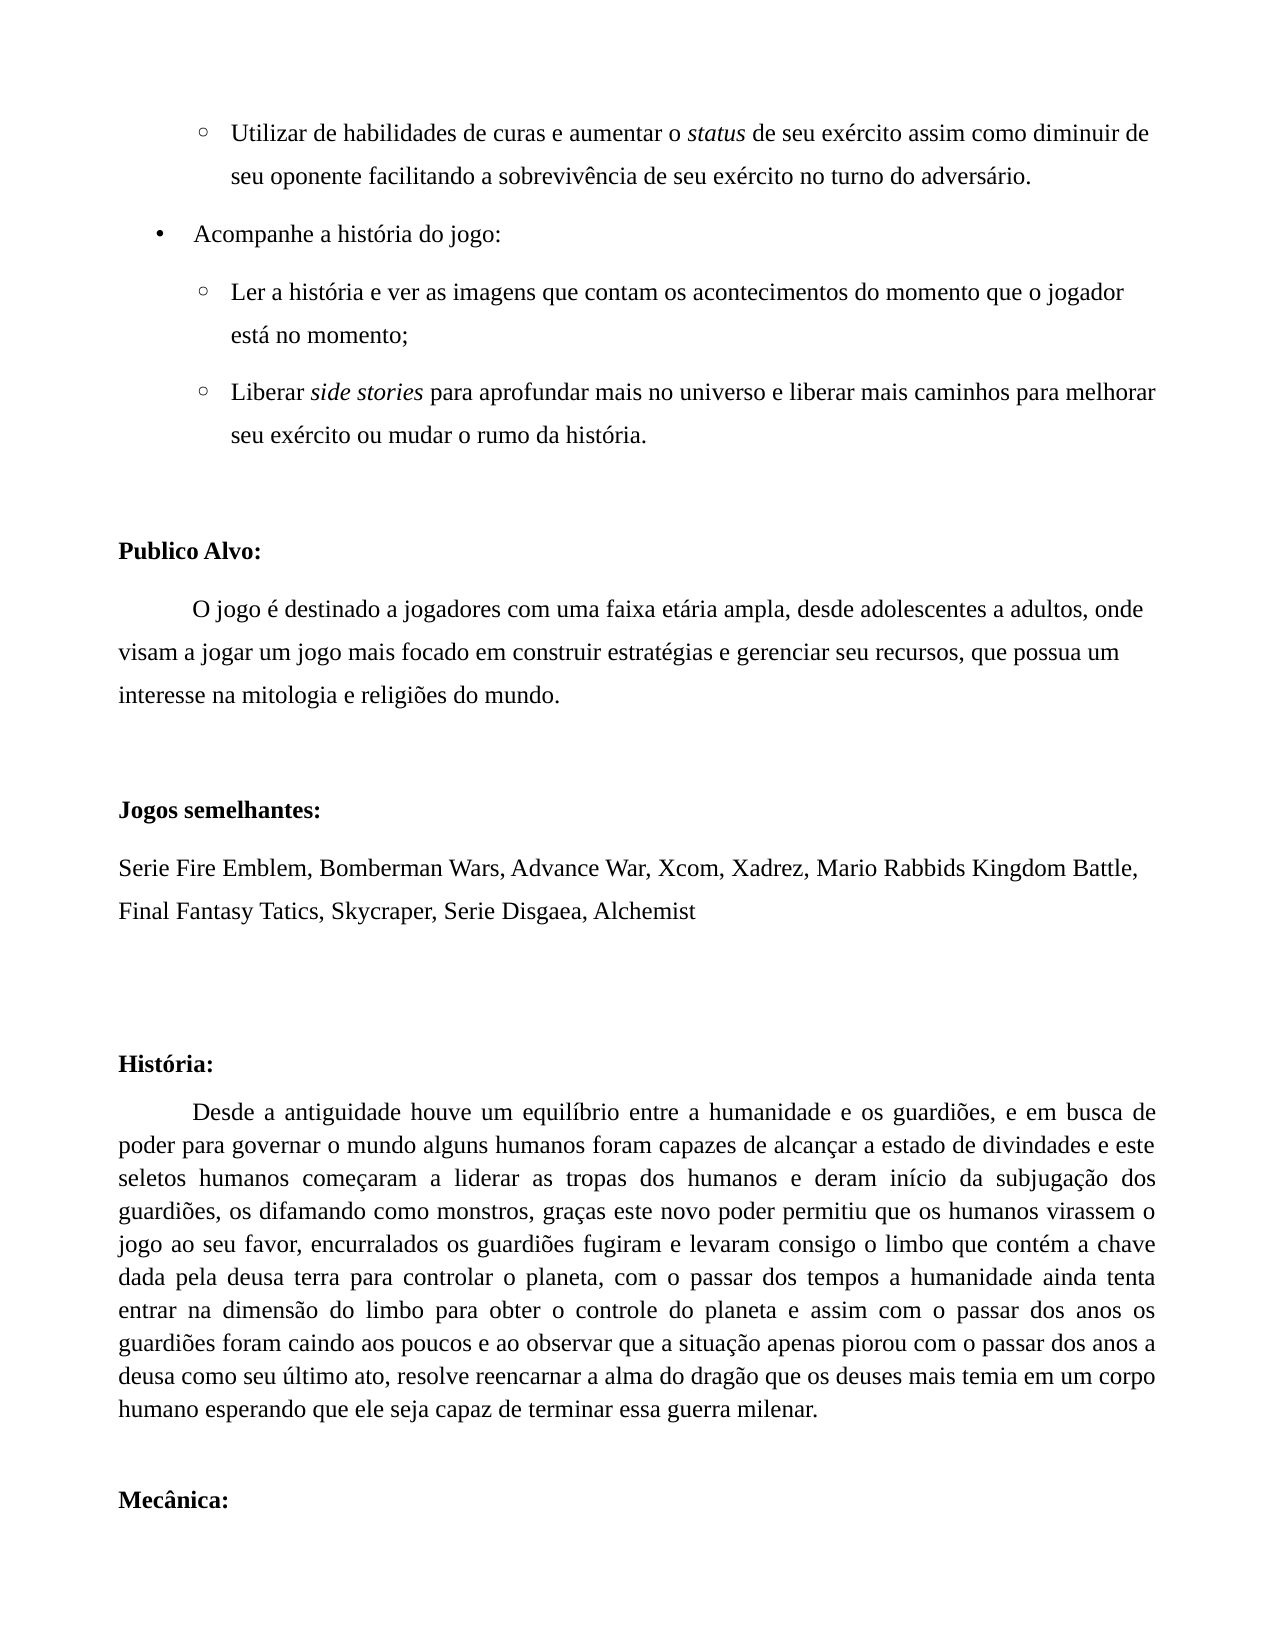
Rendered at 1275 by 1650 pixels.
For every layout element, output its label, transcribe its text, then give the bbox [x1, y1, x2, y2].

list Ler a história e ver as imagens que contam os acontecimentos do momento que o jogador está no momento; [193, 277, 1157, 348]
text Desde a antiguidade houve um equilíbrio entre a humanidade e os guardiões, e em busca de poder para governar o mundo alguns humanos foram capazes de alcançar a estado de divindades e este seletos humanos começaram a liderar as tropas dos humanos e deram início da subjugação dos guardiões, os difamando como monstros, graças este novo poder permitiu que os humanos virassem o jogo ao seu favor, encurralados os guardiões fugiram e levaram consigo o limbo que contém a chave dada pela deusa terra para controlar o planeta, com o passar dos tempos a humanidade ainda tenta entrar na dimensão do limbo para obter o controle do planeta e assim com o passar dos anos os guardiões foram caindo aos poucos e ao observar que a situação apenas piorou com o passar dos anos a deusa como seu último ato, resolve reencarnar a alma do dragão que os deuses mais temia em um corpo humano esperando que ele seja capaz de terminar essa guerra milenar. [118, 1097, 1157, 1423]
list Acompanhe a história do jogo: [156, 219, 1157, 248]
list Liberar side stories para aprofundar mais no universo e liberar mais caminhos para melhorar seu exército ou mudar o rumo da história. [193, 377, 1157, 449]
text Mecânica: [118, 1485, 1157, 1513]
text Serie Fire Emblem, Bomberman Wars, Advance War, Xcom, Xadrez, Mario Rabbids Kingdom Battle, Final Fantasy Tatics, Skycraper, Serie Disgaea, Alchemist [118, 853, 1157, 925]
text Publico Alvo: [118, 536, 1157, 565]
list Utilizar de habilidades de curas e aumentar o status de seu exército assim como diminuir de seu oponente facilitando a sobrevivência de seu exército no turno do adversário. [193, 118, 1157, 190]
text O jogo é destinado a jogadores com uma faixa etária ampla, desde adolescentes a adultos, onde visam a jogar um jogo mais focado em construir estratégias e gerenciar seu recursos, que possua um interesse na mitologia e religiões do mundo. [118, 594, 1157, 709]
text Jogos semelhantes: [118, 795, 1157, 824]
text História: [118, 1049, 1157, 1078]
